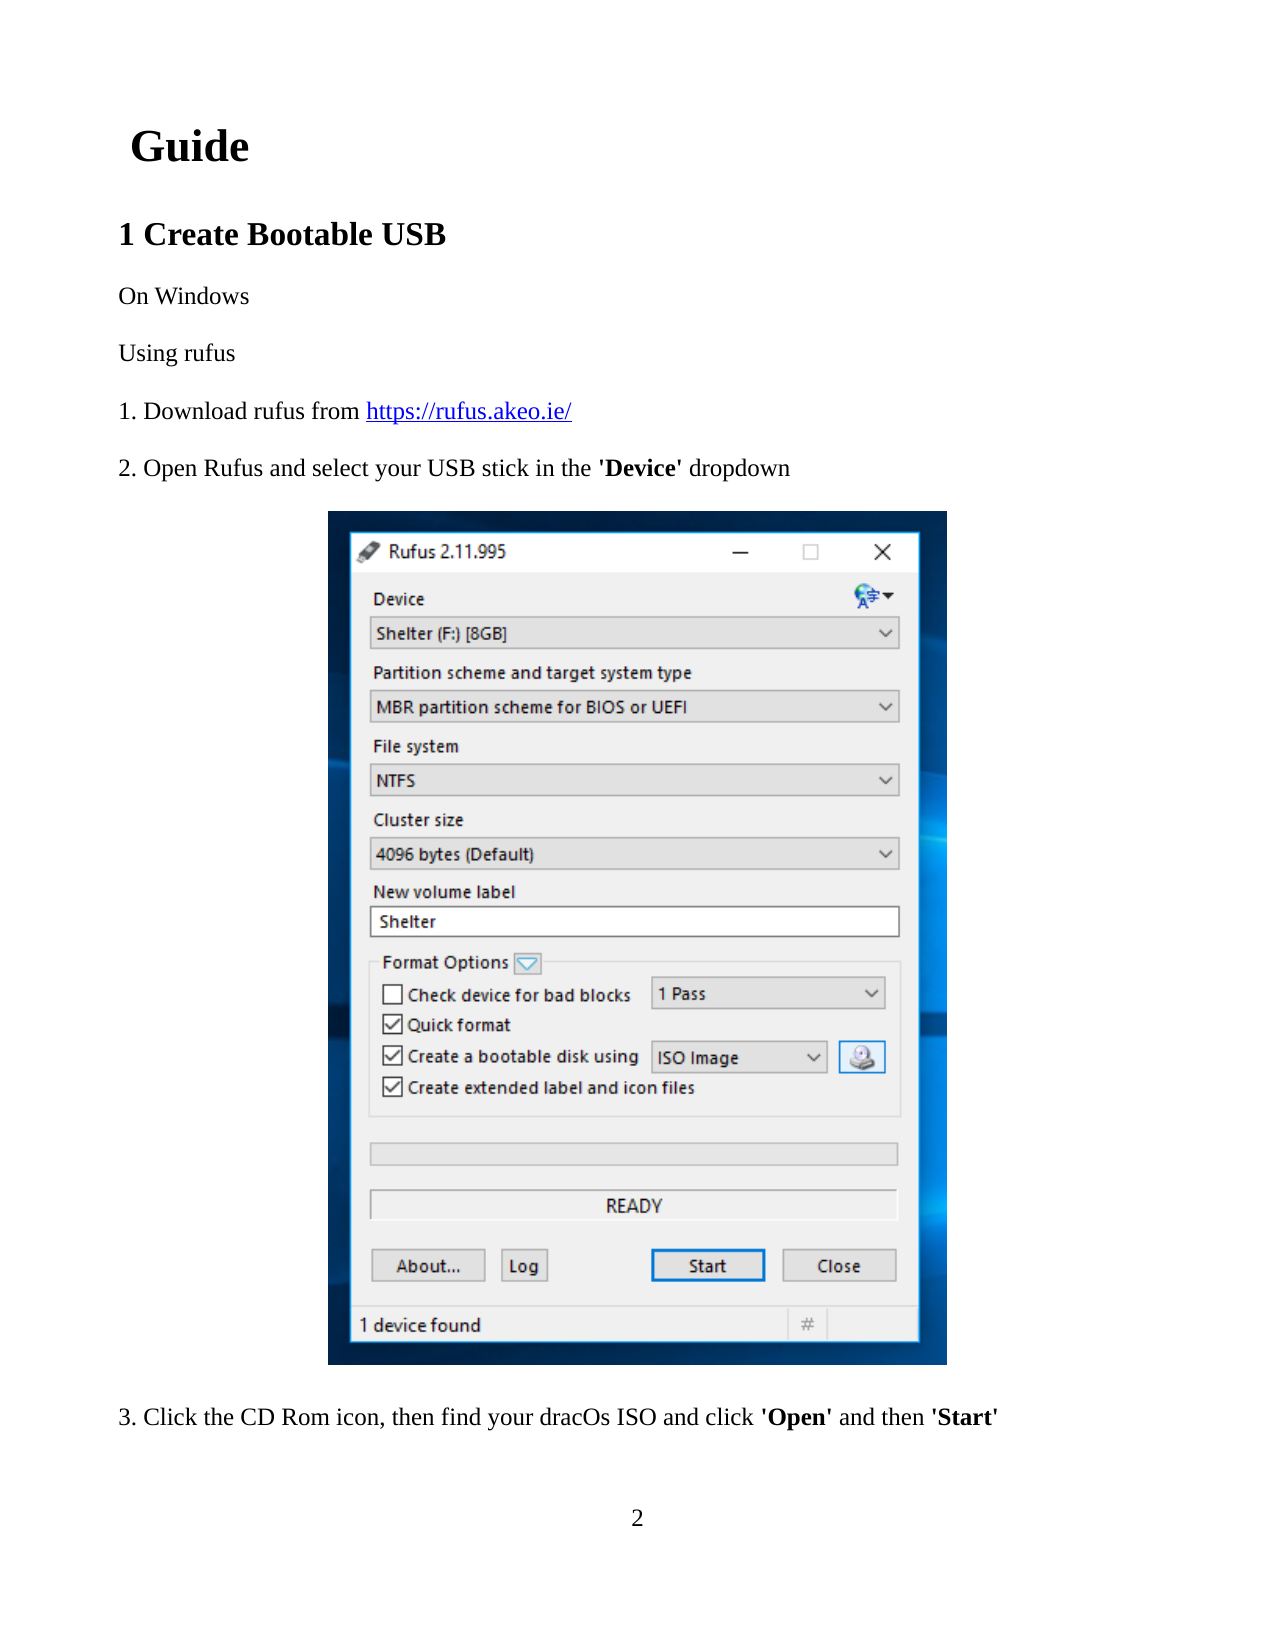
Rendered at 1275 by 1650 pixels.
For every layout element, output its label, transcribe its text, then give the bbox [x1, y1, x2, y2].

text 1 Create Bootable USB [118, 214, 1157, 252]
text 1. Download rufus from https://rufus.akeo.ie/ [118, 396, 1157, 425]
picture [328, 511, 947, 1365]
text Guide [118, 118, 1157, 171]
text 2. Open Rufus and select your USB stick in the 'Device' dropdown [118, 453, 1157, 482]
text On Windows [118, 281, 1157, 310]
text Using rufus [118, 338, 1157, 367]
text 3. Click the CD Rom icon, then find your dracOs ISO and click 'Open' and then 'Start' [118, 1402, 1157, 1431]
